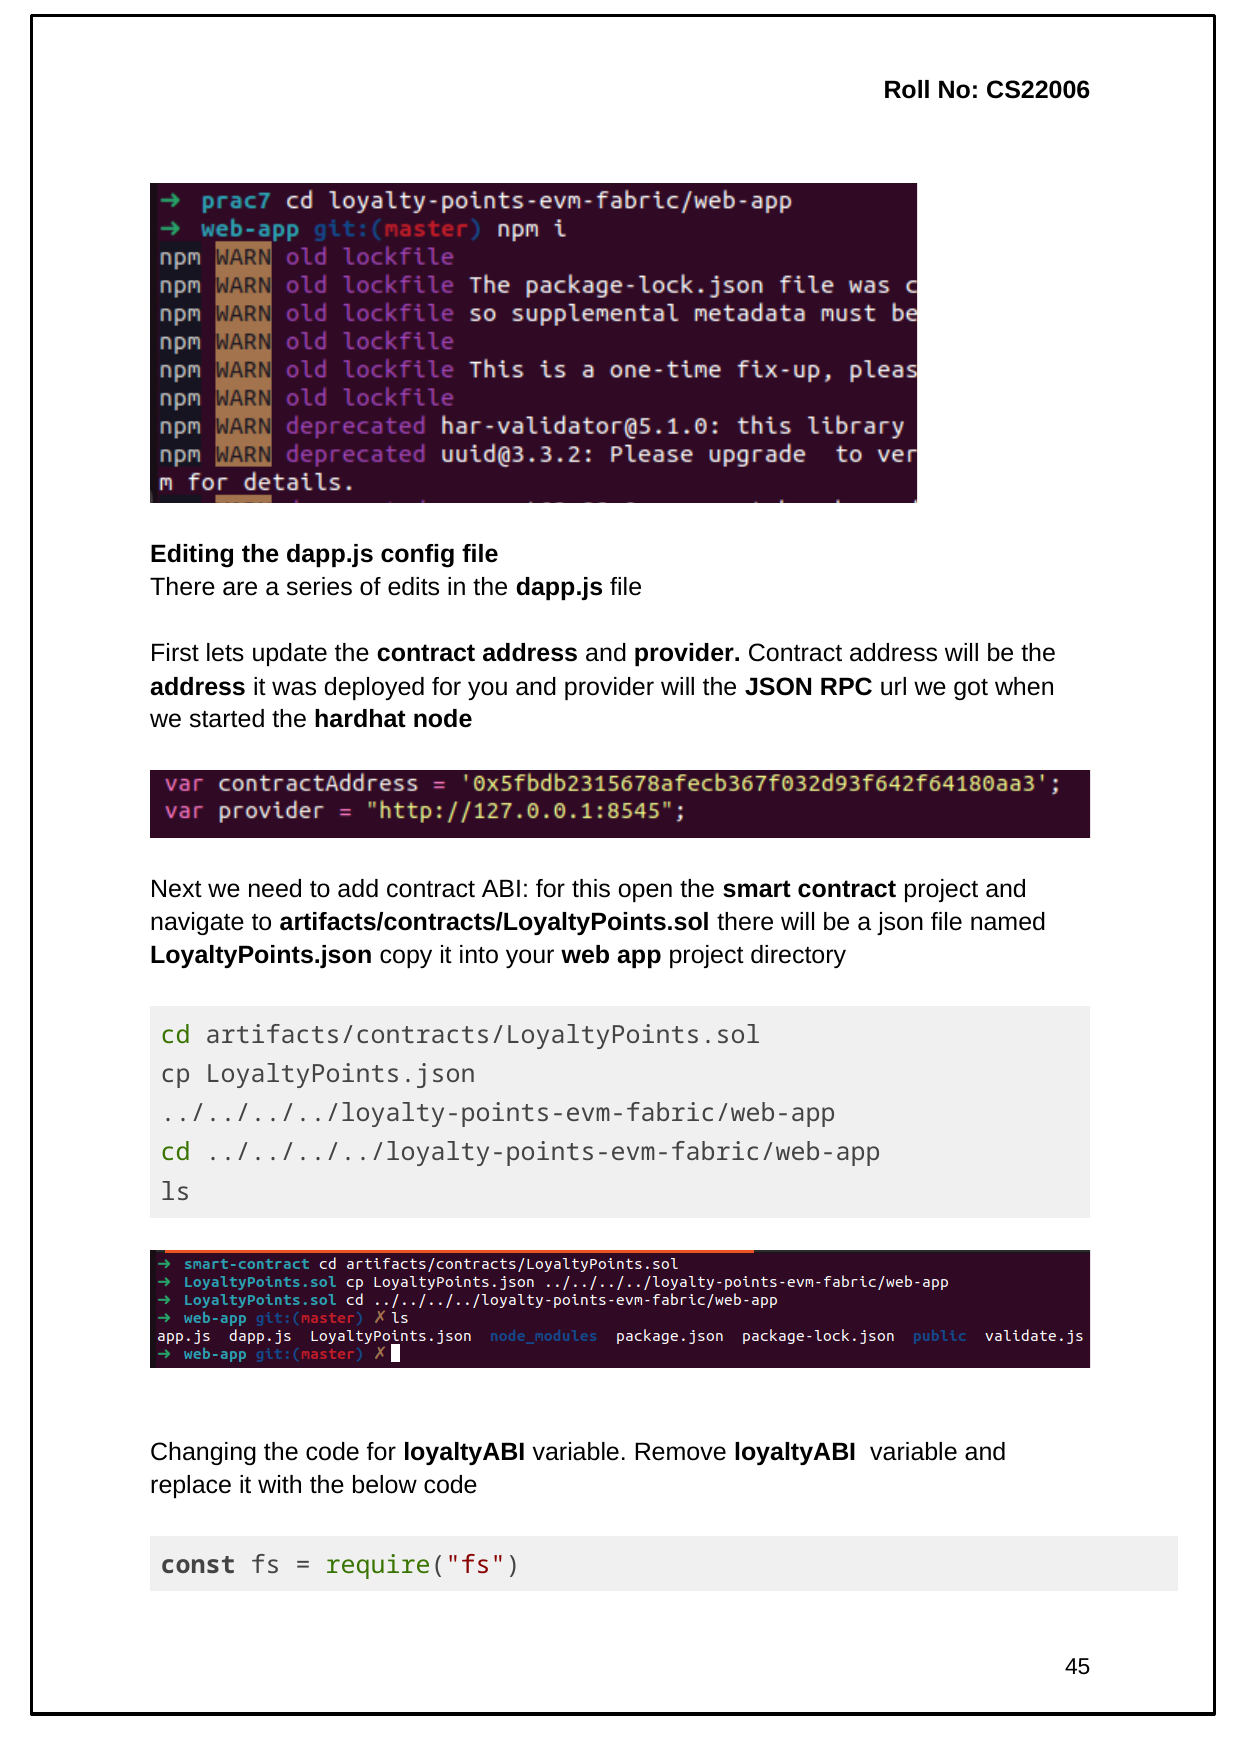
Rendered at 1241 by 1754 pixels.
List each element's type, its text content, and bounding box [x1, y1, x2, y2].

text First lets update the contract address and provider. Contract address will be the address it was deployed for you and provider will the JSON RPC url we got when we started the hardhat node [150, 638, 1090, 733]
text Changing the code for loyaltyABI variable. Remove loyaltyABI variable and replace it with the below code [150, 1437, 1090, 1499]
picture [150, 770, 1091, 838]
text There are a series of edits in the dapp.js file [150, 572, 1090, 601]
table_header cd artifacts/contracts/LoyaltyPoints.sol cp LoyaltyPoints.json ../../../../loyalty-points-evm-fabric/web-app cd ../../../../loyalty-points-evm-fabric/web-app ls [150, 1006, 1090, 1218]
text Editing the dapp.js config file [150, 539, 1090, 568]
text Next we need to add contract ABI: for this open the smart contract project and navigate to artifacts/contracts/LoyaltyPoints.sol there will be a json file named LoyaltyPoints.json copy it into your web app project directory [150, 874, 1090, 969]
picture [150, 183, 918, 503]
table_header const fs = require("fs") [150, 1536, 1178, 1591]
picture [150, 1250, 1091, 1368]
